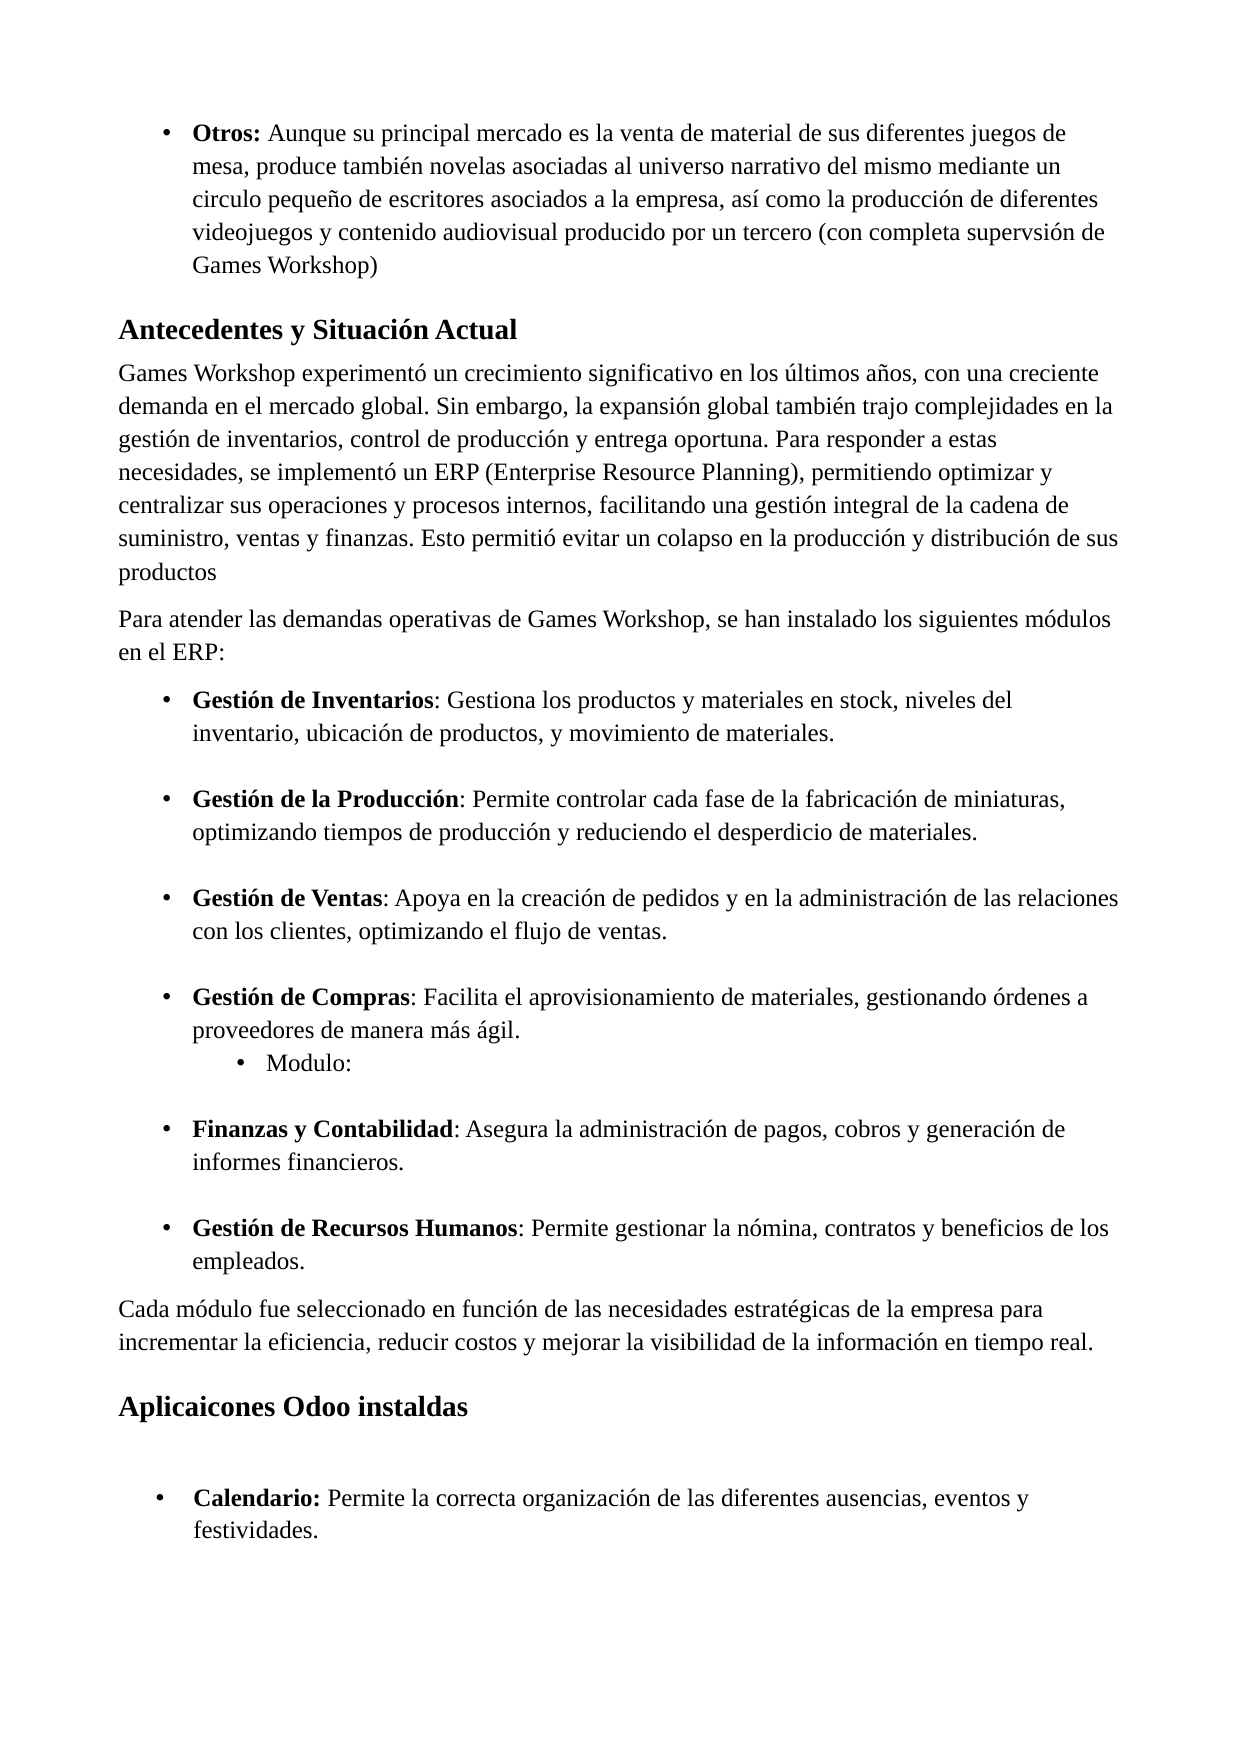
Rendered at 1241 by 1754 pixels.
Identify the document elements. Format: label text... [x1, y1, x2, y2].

list Finanzas y Contabilidad: Asegura la administración de pagos, cobros y generación de informes financieros. [162, 1114, 1122, 1176]
list Gestión de Inventarios: Gestiona los productos y materiales en stock, niveles del inventario, ubicación de productos, y movimiento de materiales. [162, 685, 1122, 747]
text Para atender las demandas operativas de Games Workshop, se han instalado los siguientes módulos en el ERP: [118, 604, 1122, 666]
list Gestión de Compras: Facilita el aprovisionamiento de materiales, gestionando órdenes a proveedores de manera más ágil. [162, 982, 1122, 1044]
list Gestión de la Producción: Permite controlar cada fase de la fabricación de miniaturas, optimizando tiempos de producción y reduciendo el desperdicio de materiales. [162, 784, 1122, 846]
list Gestión de Ventas: Apoya en la creación de pedidos y en la administración de las relaciones con los clientes, optimizando el flujo de ventas. [162, 883, 1122, 945]
subtitle Aplicaicones Odoo instaldas [118, 1389, 1122, 1422]
subtitle Antecedentes y Situación Actual [118, 312, 1122, 346]
list Modulo: [236, 1048, 1122, 1077]
text Games Workshop experimentó un crecimiento significativo en los últimos años, con una creciente demanda en el mercado global. Sin embargo, la expansión global también trajo complejidades en la gestión de inventarios, control de producción y entrega oportuna. Para responder a estas necesidades, se implementó un ERP (Enterprise Resource Planning), permitiendo optimizar y centralizar sus operaciones y procesos internos, facilitando una gestión integral de la cadena de suministro, ventas y finanzas. Esto permitió evitar un colapso en la producción y distribución de sus productos [118, 358, 1122, 585]
list Otros: Aunque su principal mercado es la venta de material de sus diferentes juegos de mesa, produce también novelas asociadas al universo narrativo del mismo mediante un circulo pequeño de escritores asociados a la empresa, así como la producción de diferentes videojuegos y contenido audiovisual producido por un tercero (con completa supervsión de Games Workshop) [162, 118, 1122, 279]
text Cada módulo fue seleccionado en función de las necesidades estratégicas de la empresa para incrementar la eficiencia, reducir costos y mejorar la visibilidad de la información en tiempo real. [118, 1294, 1122, 1356]
list Gestión de Recursos Humanos: Permite gestionar la nómina, contratos y beneficios de los empleados. [162, 1213, 1122, 1275]
list Calendario: Permite la correcta organización de las diferentes ausencias, eventos y festividades. [156, 1483, 1122, 1544]
